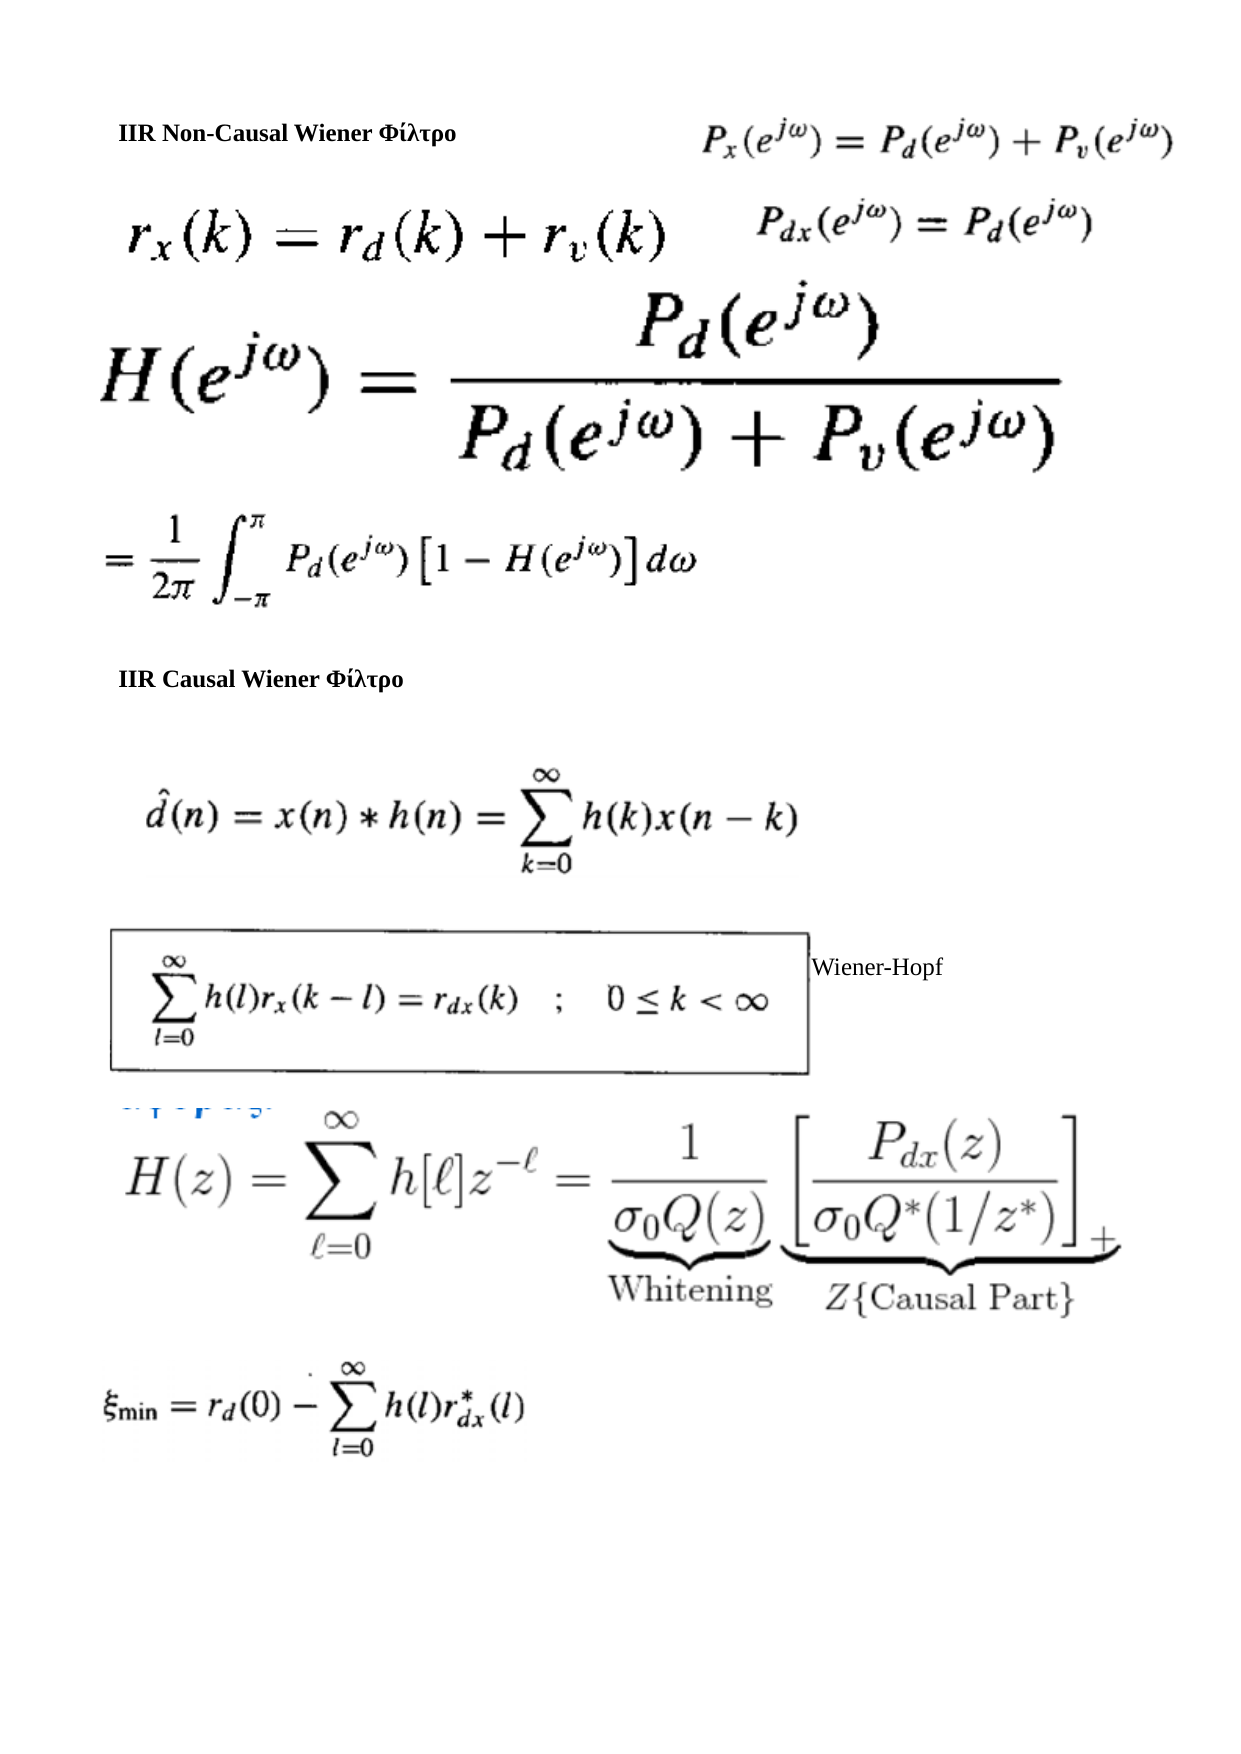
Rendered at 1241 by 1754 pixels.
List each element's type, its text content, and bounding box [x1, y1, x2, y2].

text IIR Causal Wiener Φίλτρο [118, 664, 1122, 693]
picture [118, 1108, 1123, 1323]
text IIR Non-Causal Wiener Φίλτρο [118, 118, 702, 147]
picture [101, 1360, 528, 1462]
picture [146, 763, 799, 878]
picture [123, 199, 676, 267]
text Wiener-Hopf [812, 952, 1122, 981]
picture [109, 926, 812, 1079]
picture [100, 508, 703, 619]
picture [702, 116, 1177, 165]
picture [752, 194, 1095, 248]
picture [99, 277, 1083, 492]
